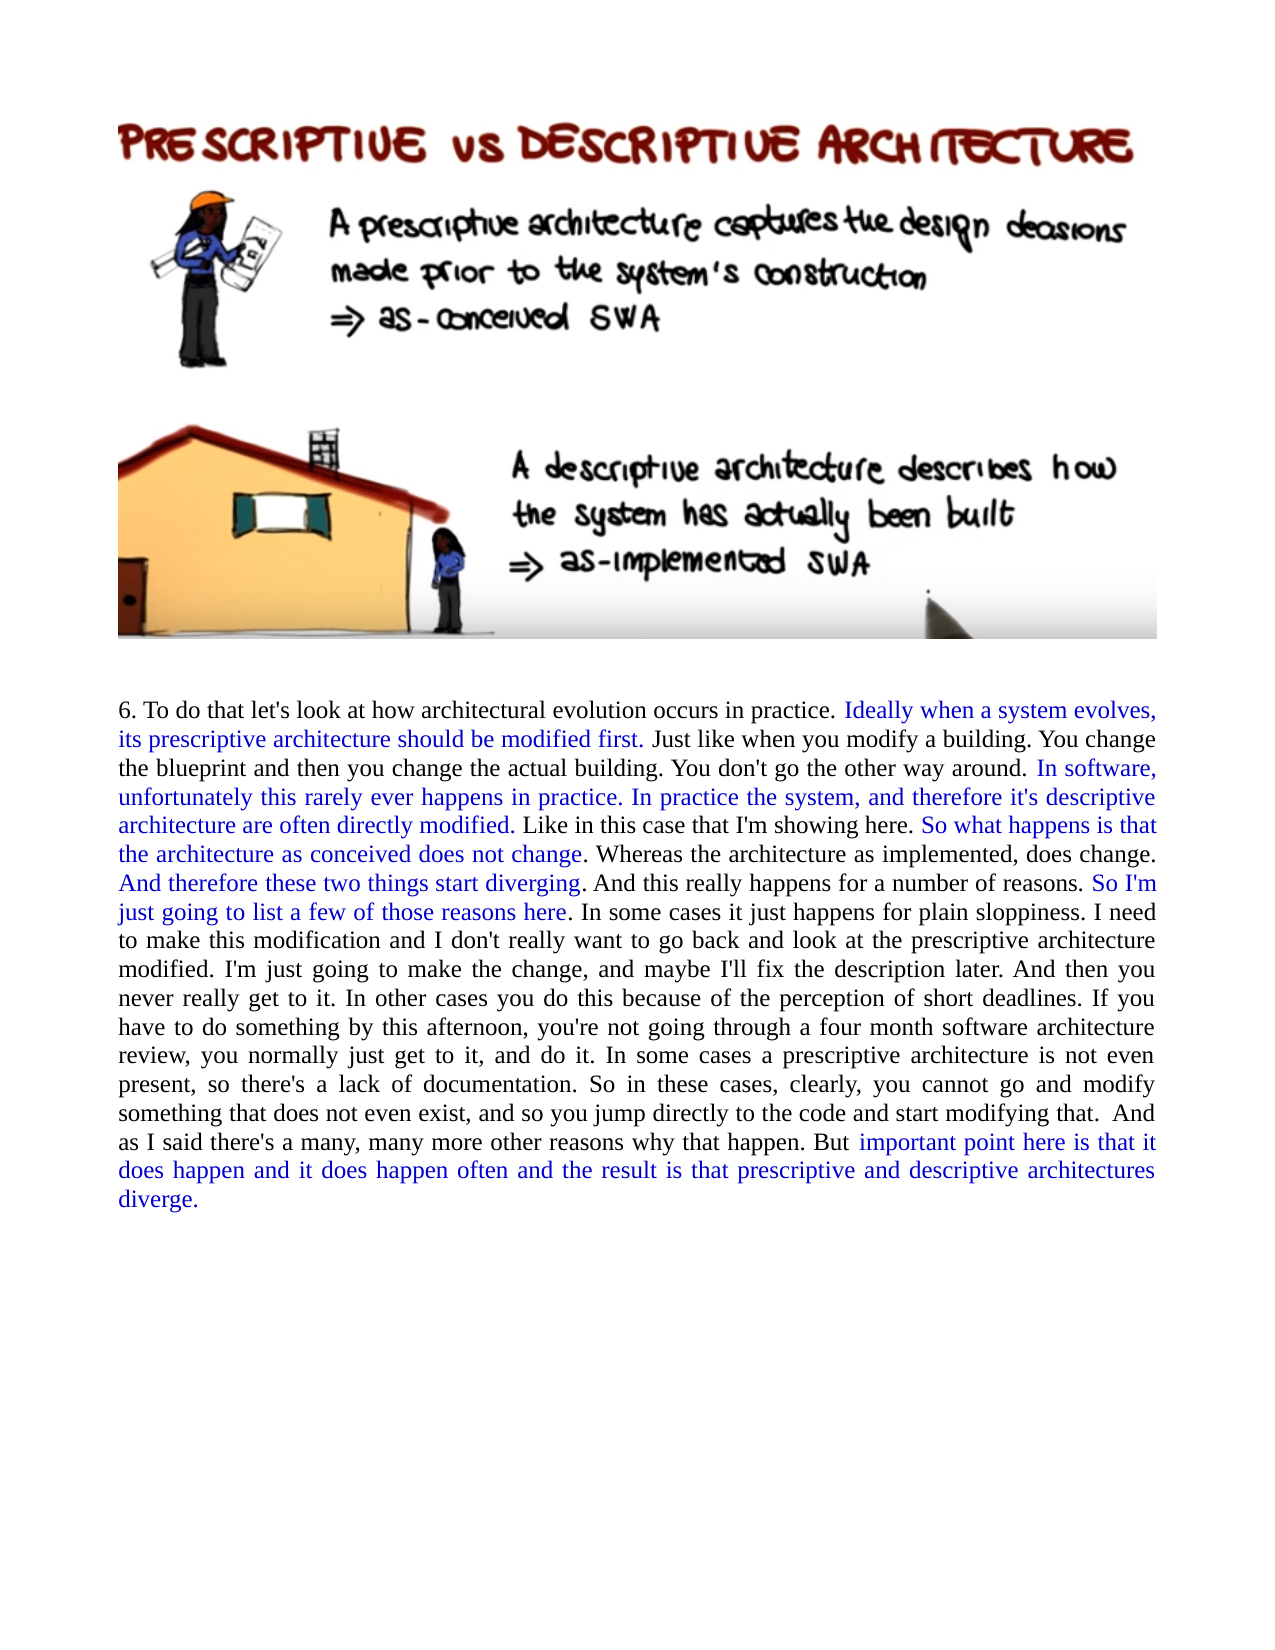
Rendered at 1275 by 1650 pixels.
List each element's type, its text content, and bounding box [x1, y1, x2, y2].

picture [118, 118, 1157, 639]
text 6. To do that let's look at how architectural evolution occurs in practice. Ideally when a system evolves, its prescriptive architecture should be modified first. Just like when you modify a building. You change the blueprint and then you change the actual building. You don't go the other way around. In software, unfortunately this rarely ever happens in practice. In practice the system, and therefore it's descriptive architecture are often directly modified. Like in this case that I'm showing here. So what happens is that the architecture as conceived does not change. Whereas the architecture as implemented, does change. And therefore these two things start diverging. And this really happens for a number of reasons. So I'm just going to list a few of those reasons here. In some cases it just happens for plain sloppiness. I need to make this modification and I don't really want to go back and look at the prescriptive architecture modified. I'm just going to make the change, and maybe I'll fix the description later. And then you never really get to it. In other cases you do this because of the perception of short deadlines. If you have to do something by this afternoon, you're not going through a four month software architecture review, you normally just get to it, and do it. In some cases a prescriptive architecture is not even present, so there's a lack of documentation. So in these cases, clearly, you cannot go and modify something that does not even exist, and so you jump directly to the code and start modifying that. And as I said there's a many, many more other reasons why that happen. But important point here is that it does happen and it does happen often and the result is that prescriptive and descriptive architectures diverge. [118, 696, 1157, 1213]
